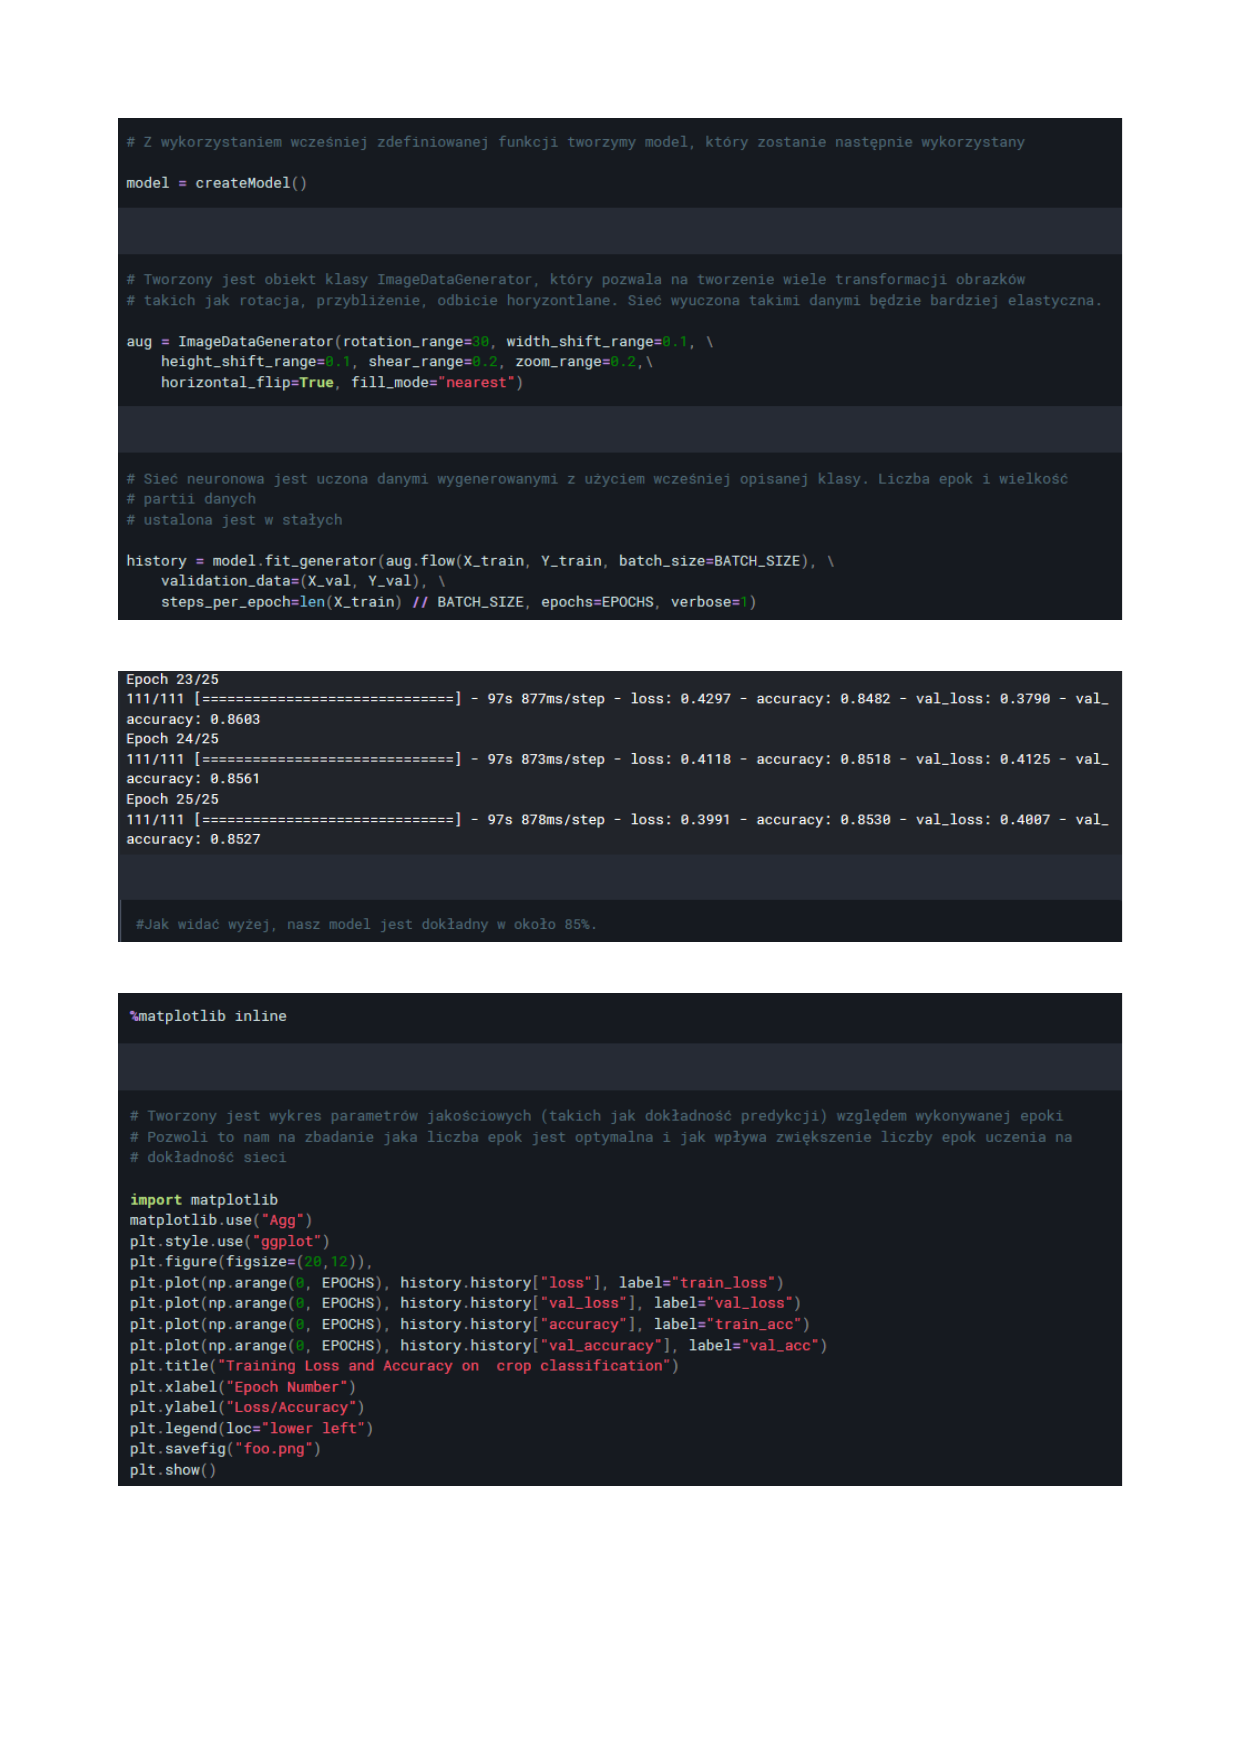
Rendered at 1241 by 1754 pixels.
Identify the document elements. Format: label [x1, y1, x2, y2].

picture [118, 118, 1123, 620]
picture [118, 671, 1123, 942]
picture [118, 993, 1123, 1486]
